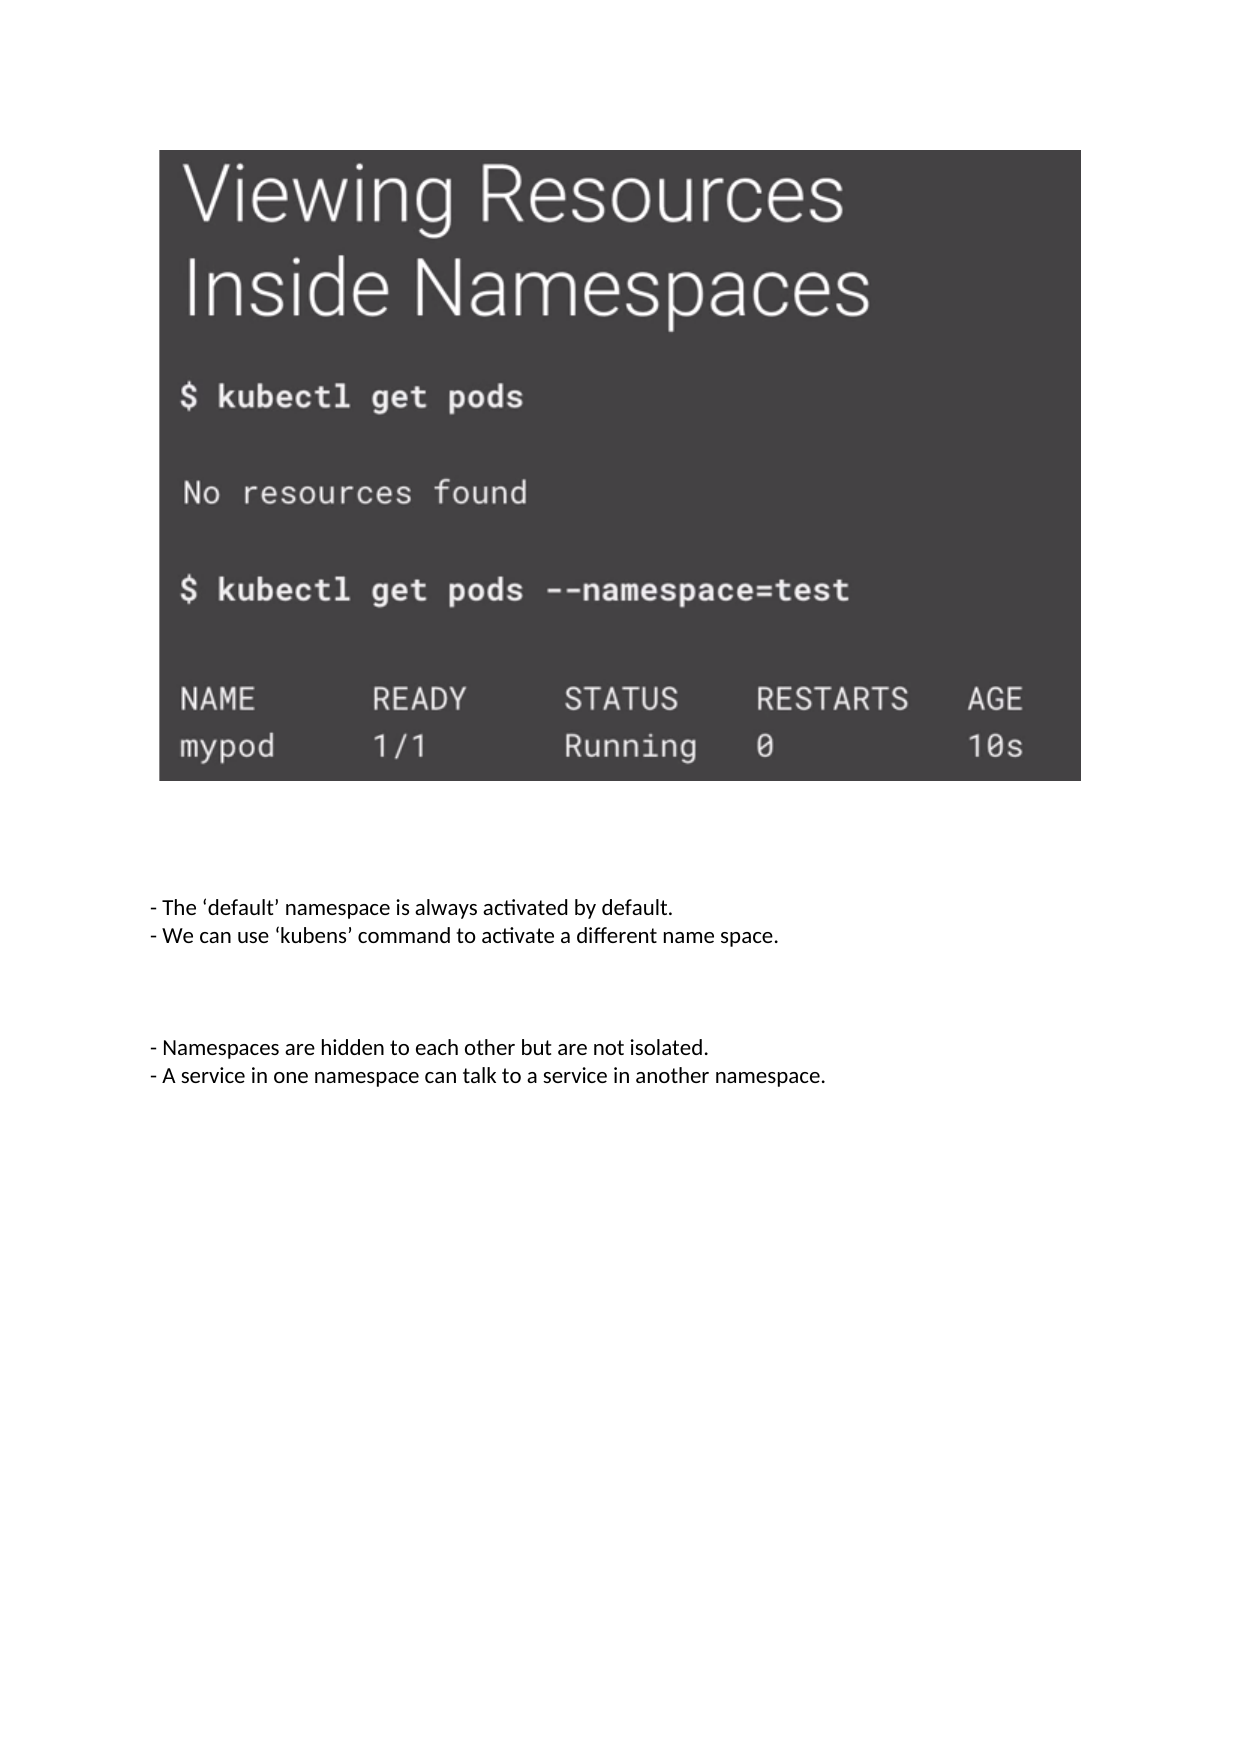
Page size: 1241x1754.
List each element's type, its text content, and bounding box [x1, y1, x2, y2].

text - The ‘default’ namespace is always activated by default. [150, 893, 1090, 921]
text - A service in one namespace can talk to a service in another namespace. [150, 1061, 1090, 1089]
picture [159, 150, 1081, 781]
text - We can use ‘kubens’ command to activate a different name space. [150, 921, 1090, 949]
text - Namespaces are hidden to each other but are not isolated. [150, 1033, 1090, 1061]
